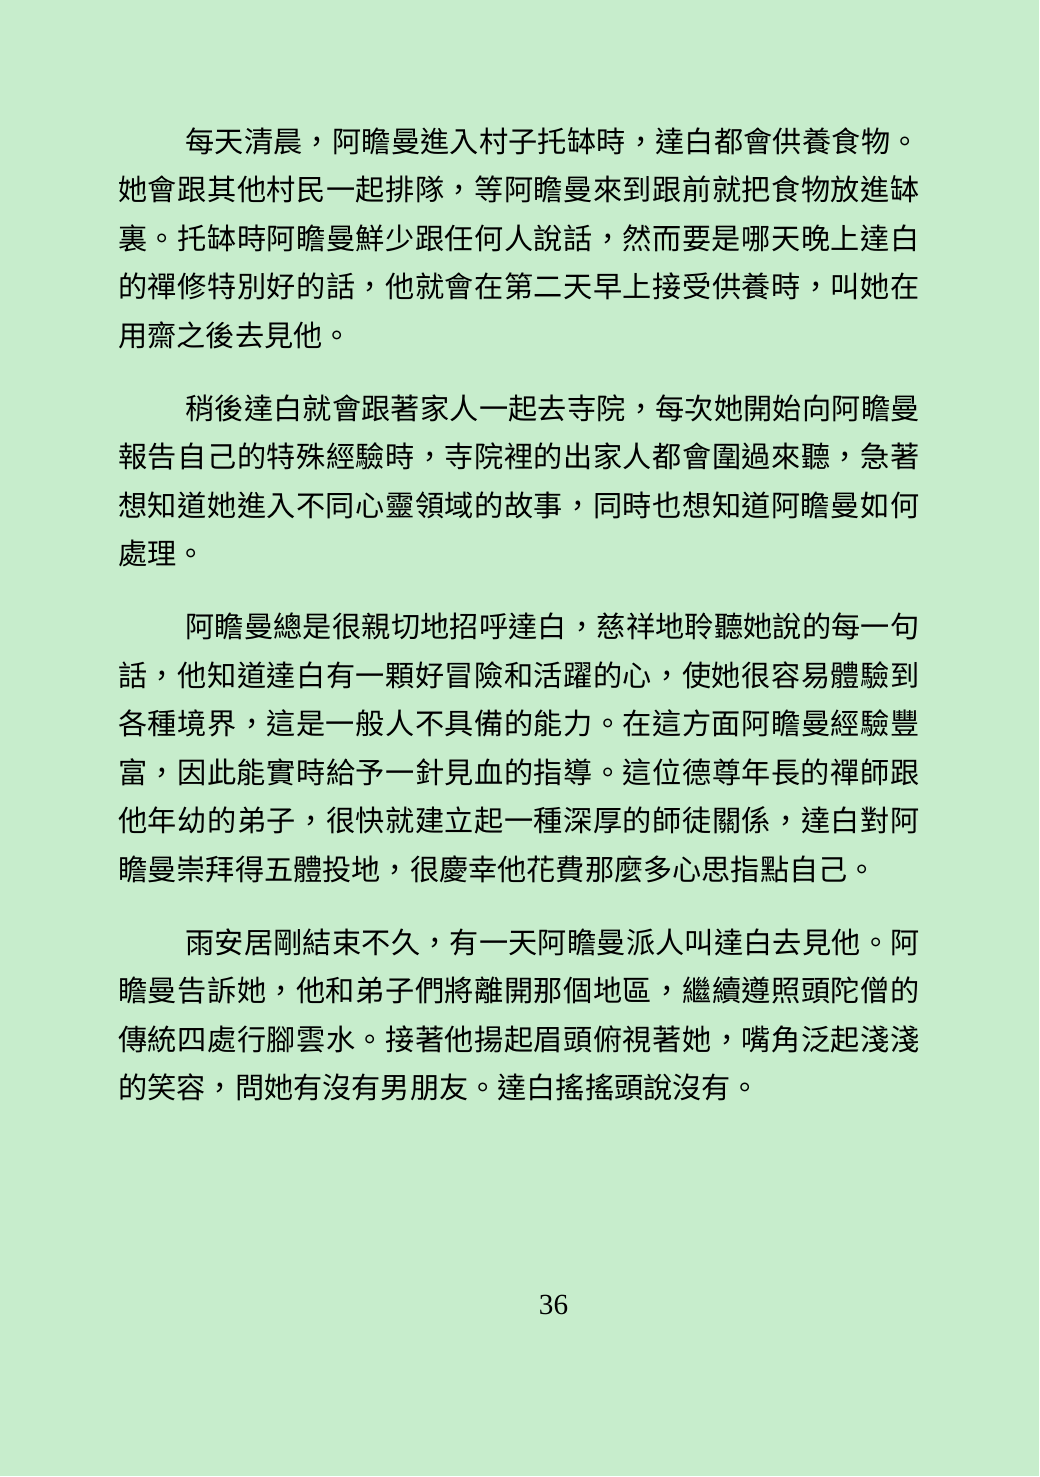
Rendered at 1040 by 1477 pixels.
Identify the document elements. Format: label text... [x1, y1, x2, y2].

text 每天清晨，阿瞻曼進入村子托缽時，達白都會供養食物。她會跟其他村民一起排隊，等阿瞻曼來到跟前就把食物放進缽裏。托缽時阿瞻曼鮮少跟任何人說話，然而要是哪天晚上達白的禪修特別好的話，他就會在第二天早上接受供養時，叫她在用齋之後去見他。 [118, 118, 921, 354]
text 雨安居剛結束不久，有一天阿瞻曼派人叫達白去見他。阿瞻曼告訴她，他和弟子們將離開那個地區，繼續遵照頭陀僧的傳統四處行腳雲水。接著他揚起眉頭俯視著她，嘴角泛起淺淺的笑容，問她有沒有男朋友。達白搖搖頭說沒有。 [118, 919, 921, 1107]
text 阿瞻曼總是很親切地招呼達白，慈祥地聆聽她說的每一句話，他知道達白有一顆好冒險和活躍的心，使她很容易體驗到各種境界，這是一般人不具備的能力。在這方面阿瞻曼經驗豐富，因此能實時給予一針見血的指導。這位德尊年長的禪師跟他年幼的弟子，很快就建立起一種深厚的師徒關係，達白對阿瞻曼崇拜得五體投地，很慶幸他花費那麼多心思指點自己。 [118, 604, 921, 889]
text 稍後達白就會跟著家人一起去寺院，每次她開始向阿瞻曼報告自己的特殊經驗時，寺院裡的出家人都會圍過來聽，急著想知道她進入不同心靈領域的故事，同時也想知道阿瞻曼如何處理。 [118, 385, 921, 573]
